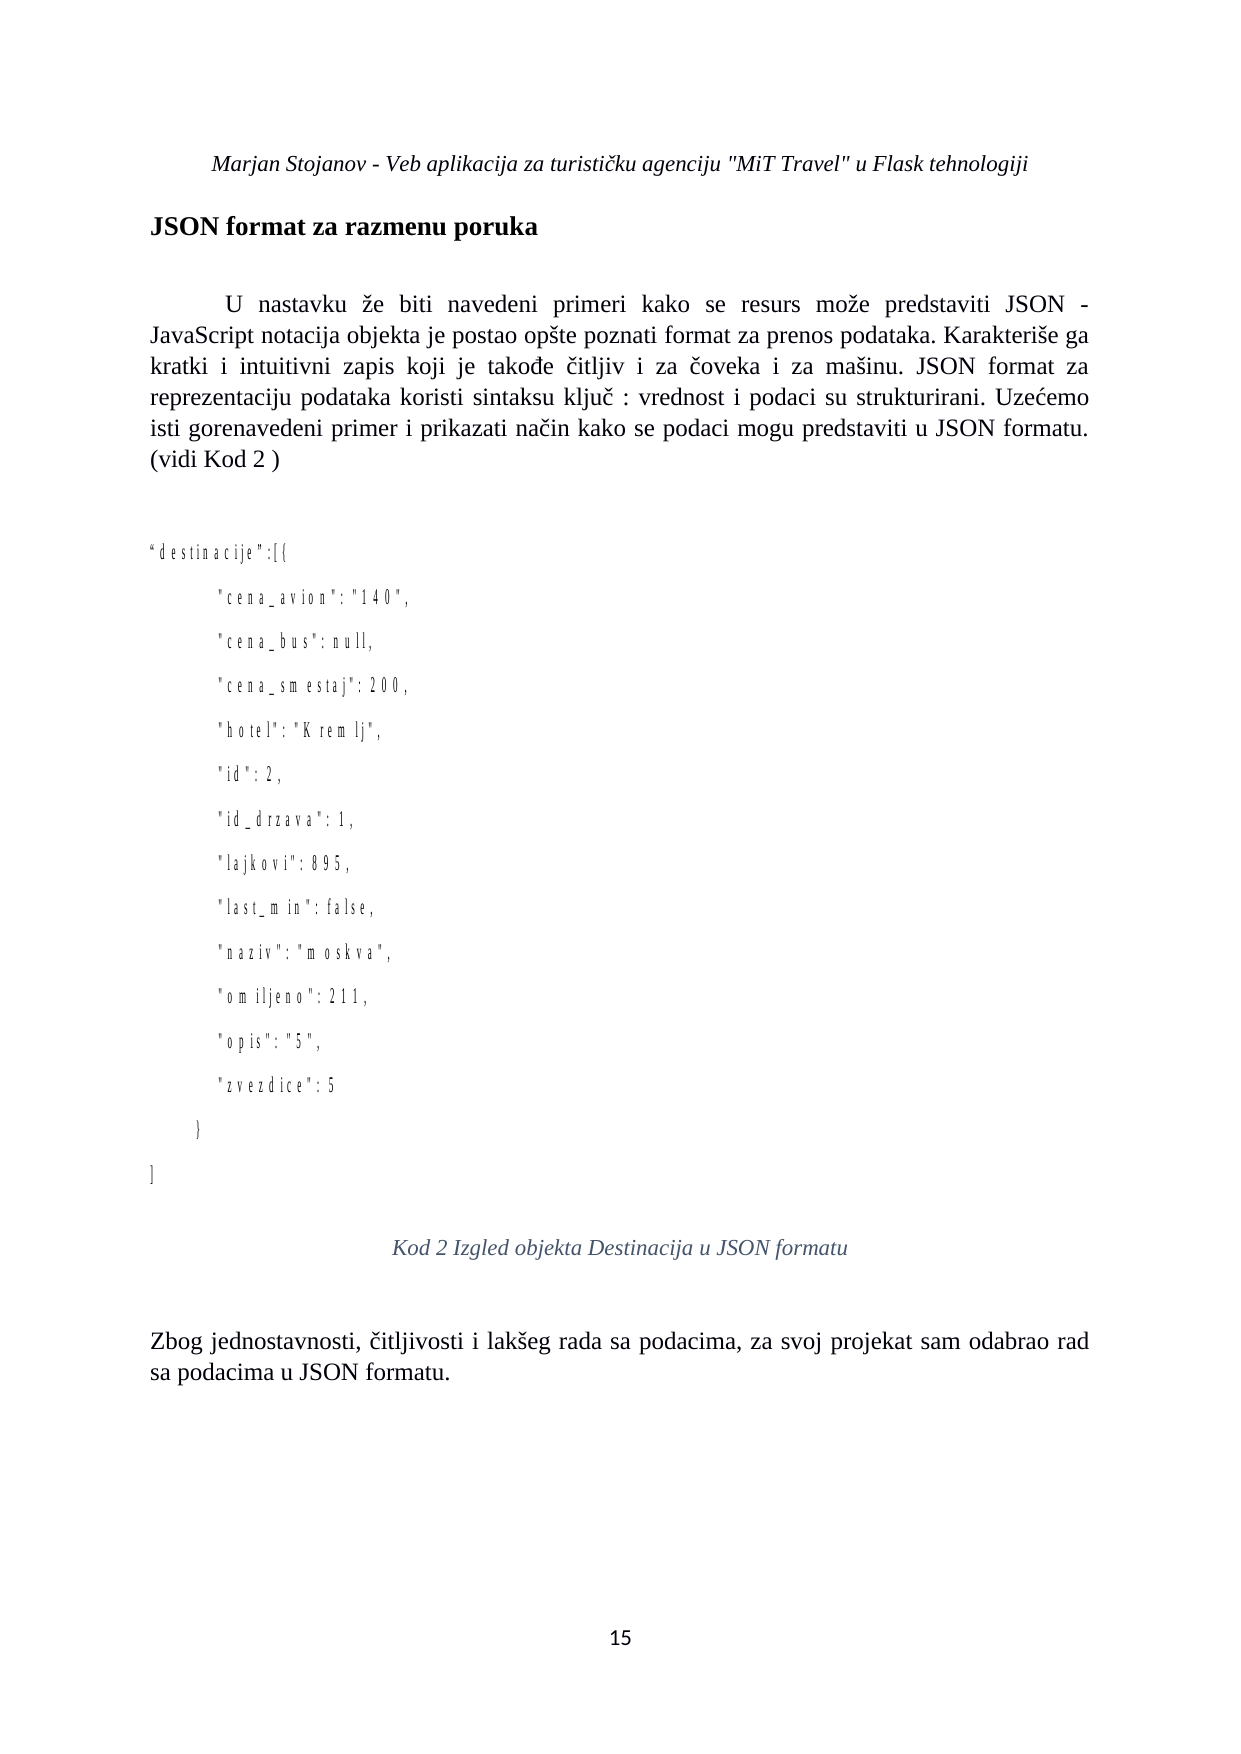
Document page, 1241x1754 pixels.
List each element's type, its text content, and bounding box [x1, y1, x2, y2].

text Zbog jednostavnosti, čitljivosti i lakšeg rada sa podacima, za svoj projekat sam odabrao rad sa podacima u JSON formatu. [150, 1326, 1090, 1386]
subtitle JSON format za razmenu poruka [150, 210, 1090, 241]
text U nastavku že biti navedeni primeri kako se resurs može predstaviti JSON - JavaScript notacija objekta je postao opšte poznati format za prenos podataka. Karakteriše ga kratki i intuitivni zapis koji je takođe čitljiv i za čoveka i za mašinu. JSON format za reprezentaciju podataka koristi sintaksu ključ : vrednost i podaci su strukturirani. Uzećemo isti gorenavedeni primer i prikazati način kako se podaci mogu predstaviti u JSON formatu.(vidi Kod 2 ) [150, 289, 1090, 473]
text Kod 2 Izgled objekta Destinacija u JSON formatu [150, 1234, 1090, 1260]
